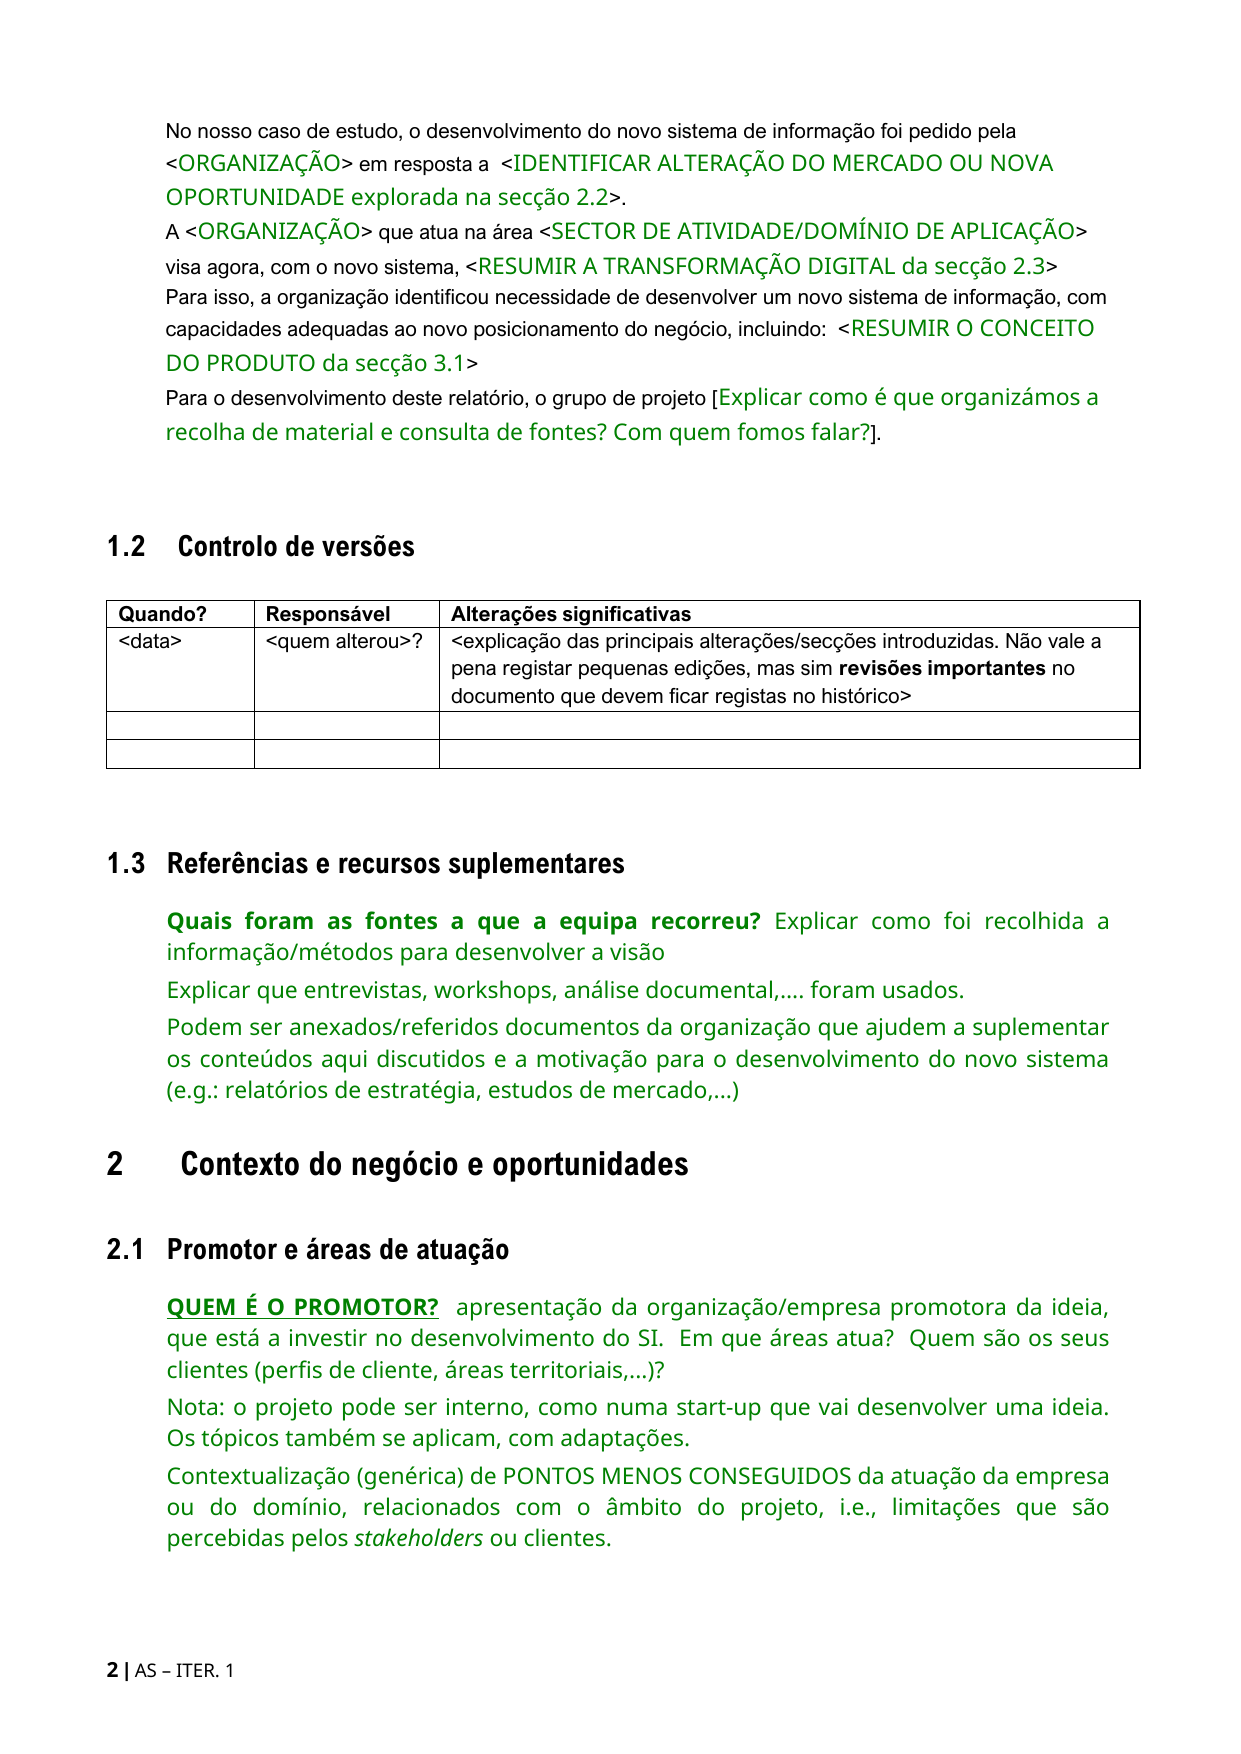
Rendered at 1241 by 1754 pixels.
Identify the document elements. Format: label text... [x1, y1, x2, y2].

table_cell [255, 740, 439, 768]
table_cell <explicação das principais alterações/secções introduzidas. Não vale a pena registar pequenas edições, mas sim revisões importantes no documento que devem ficar registas no histórico> [440, 628, 1139, 711]
subtitle Contexto do negócio e oportunidades [106, 1142, 1051, 1183]
text Para o desenvolvimento deste relatório, o grupo de projeto [Explicar como é que organizámos a recolha de material e consulta de fontes? Com quem fomos falar?]. [165, 381, 1110, 447]
text A <ORGANIZAÇÃO> que atua na área <SECTOR DE ATIVIDADE/DOMÍNIO DE APLICAÇÃO> visa agora, com o novo sistema, <RESUMIR A TRANSFORMAÇÃO DIGITAL da secção 2.3> [165, 215, 1110, 281]
table_cell <data> [107, 628, 254, 711]
text Para isso, a organização identificou necessidade de desenvolver um novo sistema de informação, com capacidades adequadas ao novo posicionamento do negócio, incluindo: <RESUMIR O CONCEITO DO PRODUTO da secção 3.1> [165, 284, 1110, 378]
text No nosso caso de estudo, o desenvolvimento do novo sistema de informação foi pedido pela <ORGANIZAÇÃO> em resposta a <IDENTIFICAR ALTERAÇÃO DO MERCADO OU NOVA OPORTUNIDADE explorada na secção 2.2>. [165, 118, 1110, 212]
table_header Quando? [107, 601, 254, 627]
text Quais foram as fontes a que a equipa recorreu? Explicar como foi recolhida a informação/métodos para desenvolver a visão [166, 905, 1110, 967]
text QUEM É O PROMOTOR? apresentação da organização/empresa promotora da ideia, que está a investir no desenvolvimento do SI. Em que áreas atua? Quem são os seus clientes (perfis de cliente, áreas territoriais,...)? [166, 1291, 1110, 1385]
subtitle Referências e recursos suplementares [106, 847, 1051, 880]
table_cell [107, 712, 254, 739]
table_cell [255, 712, 439, 739]
table_cell [440, 712, 1139, 739]
text Contextualização (genérica) de PONTOS MENOS CONSEGUIDOS da atuação da empresa ou do domínio, relacionados com o âmbito do projeto, i.e., limitações que são percebidas pelos stakeholders ou clientes. [166, 1460, 1110, 1554]
table_cell [440, 740, 1139, 768]
text Nota: o projeto pode ser interno, como numa start-up que vai desenvolver uma ideia. Os tópicos também se aplicam, com adaptações. [166, 1391, 1110, 1454]
table_cell [107, 740, 254, 768]
text Podem ser anexados/referidos documentos da organização que ajudem a suplementar os conteúdos aqui discutidos e a motivação para o desenvolvimento do novo sistema (e.g.: relatórios de estratégia, estudos de mercado,...) [166, 1011, 1110, 1105]
table_cell <quem alterou>? [255, 628, 439, 711]
subtitle Controlo de versões [106, 527, 1110, 563]
table_header Responsável [255, 601, 439, 627]
subtitle Promotor e áreas de atuação [106, 1233, 1051, 1266]
text Explicar que entrevistas, workshops, análise documental,…. foram usados. [166, 974, 1110, 1005]
table_header Alterações significativas [440, 601, 1139, 627]
